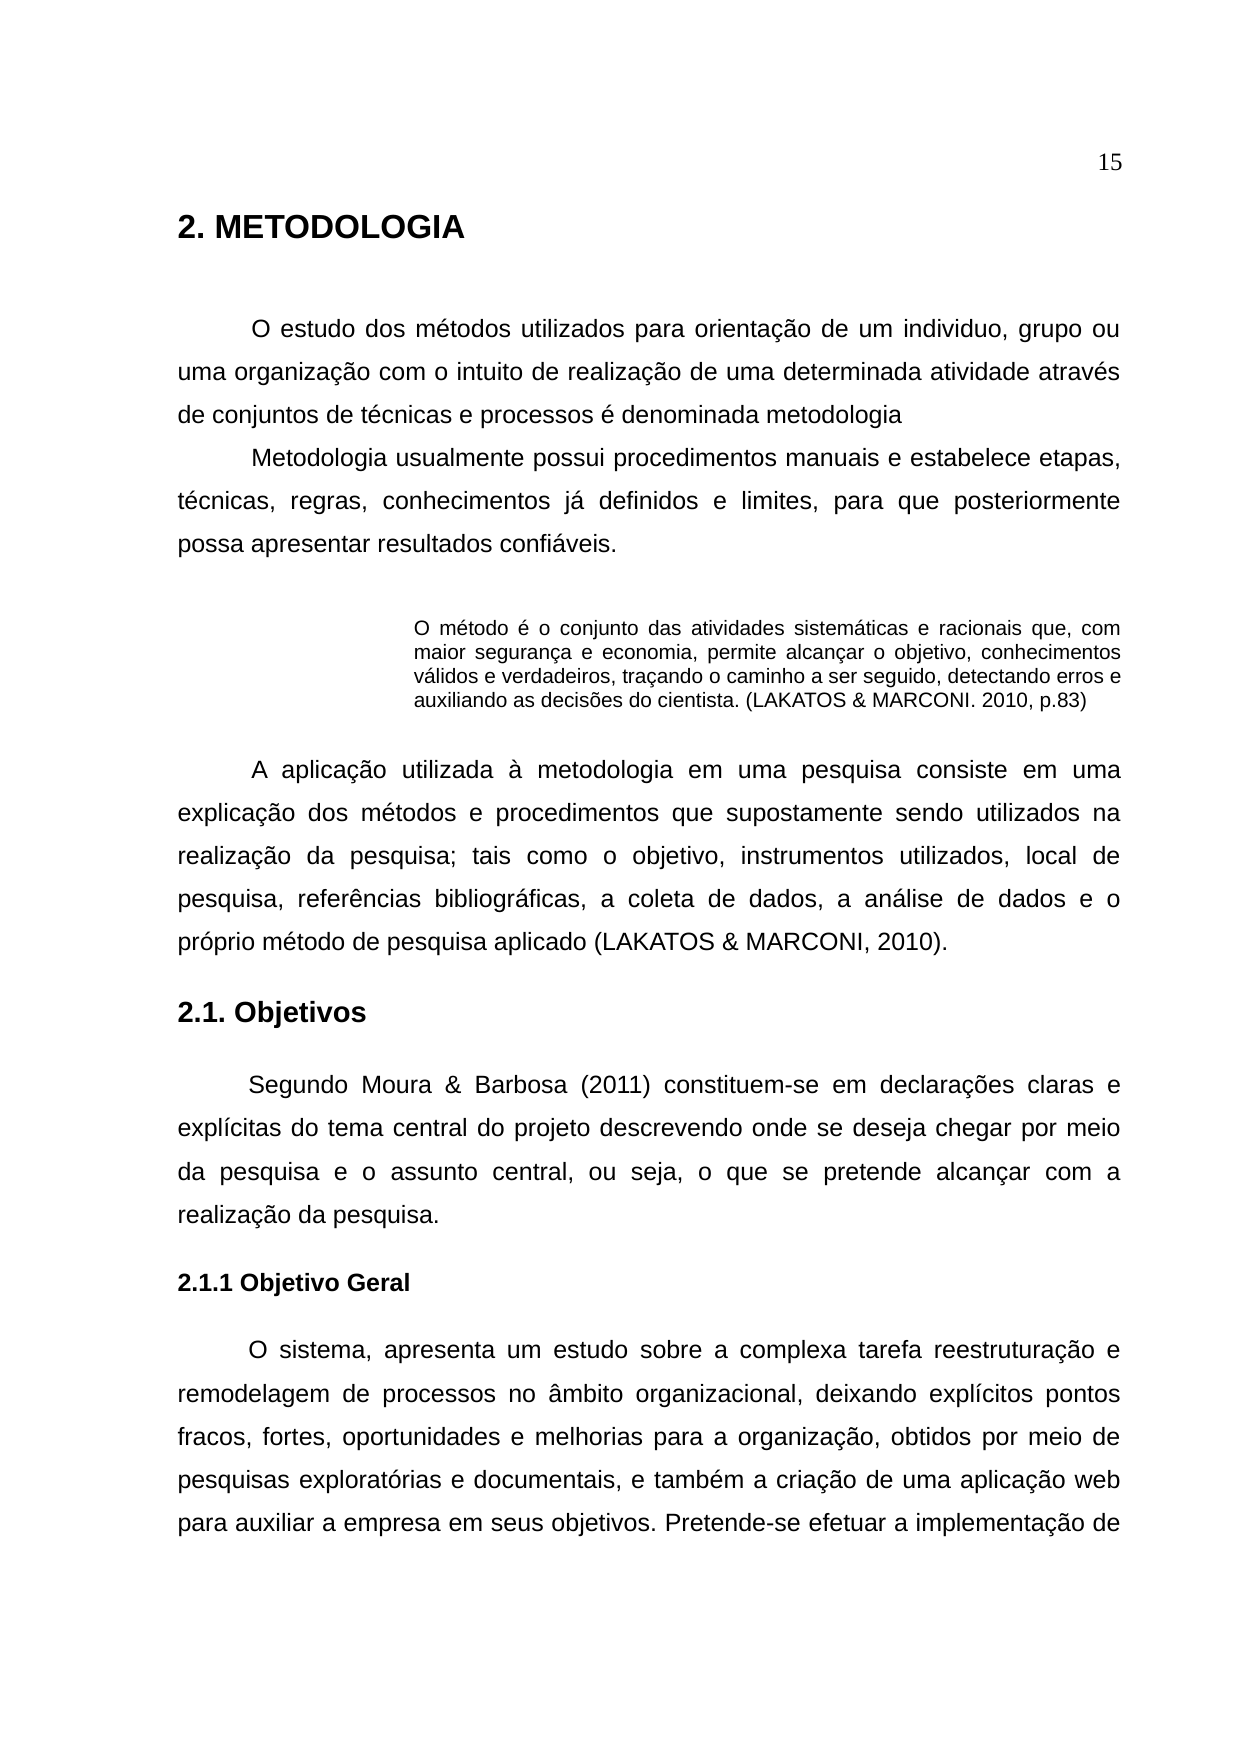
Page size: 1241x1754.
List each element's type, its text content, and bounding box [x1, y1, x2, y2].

text O método é o conjunto das atividades sistemáticas e racionais que, com maior segurança e economia, permite alcançar o objetivo, conhecimentos válidos e verdadeiros, traçando o caminho a ser seguido, detectando erros e auxiliando as decisões do cientista. (LAKATOS & MARCONI. 2010, p.83) [413, 616, 1122, 712]
text Segundo Moura & Barbosa (2011) constituem-se em declarações claras e explícitas do tema central do projeto descrevendo onde se deseja chegar por meio da pesquisa e o assunto central, ou seja, o que se pretende alcançar com a realização da pesquisa. [177, 1070, 1122, 1228]
subtitle 2. Metodologia [177, 207, 1122, 245]
subtitle 2.1.1 Objetivo Geral [177, 1267, 1122, 1296]
text A aplicação utilizada à metodologia em uma pesquisa consiste em uma explicação dos métodos e procedimentos que supostamente sendo utilizados na realização da pesquisa; tais como o objetivo, instrumentos utilizados, local de pesquisa, referências bibliográficas, a coleta de dados, a análise de dados e o próprio método de pesquisa aplicado (LAKATOS & MARCONI, 2010). [177, 755, 1122, 956]
subtitle 2.1. Objetivos [177, 995, 1122, 1029]
text O sistema, apresenta um estudo sobre a complexa tarefa reestruturação e remodelagem de processos no âmbito organizacional, deixando explícitos pontos fracos, fortes, oportunidades e melhorias para a organização, obtidos por meio de pesquisas exploratórias e documentais, e também a criação de uma aplicação web para auxiliar a empresa em seus objetivos. Pretende-se efetuar a implementação de [177, 1335, 1122, 1537]
text O estudo dos métodos utilizados para orientação de um individuo, grupo ou uma organização com o intuito de realização de uma determinada atividade através de conjuntos de técnicas e processos é denominada metodologia [177, 314, 1122, 429]
text Metodologia usualmente possui procedimentos manuais e estabelece etapas, técnicas, regras, conhecimentos já definidos e limites, para que posteriormente possa apresentar resultados confiáveis. [177, 443, 1122, 558]
